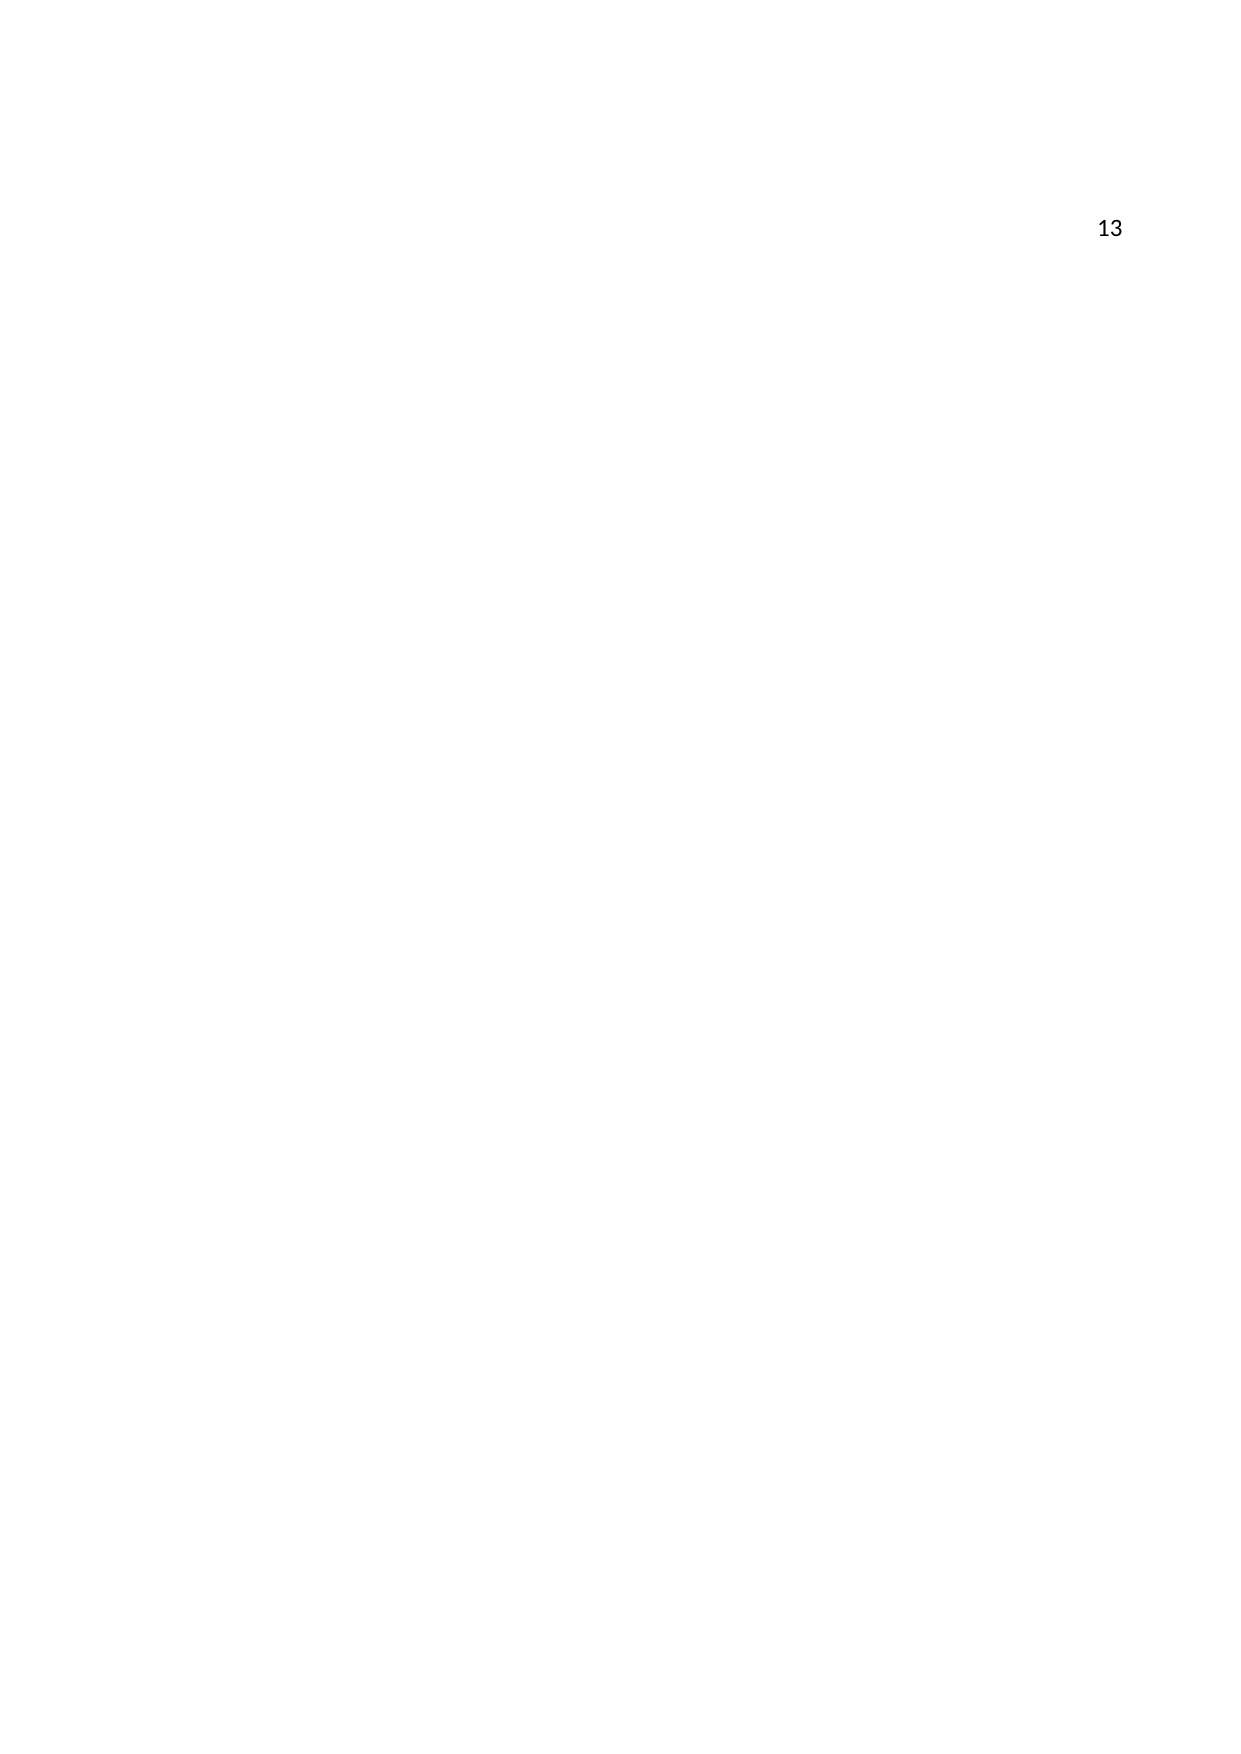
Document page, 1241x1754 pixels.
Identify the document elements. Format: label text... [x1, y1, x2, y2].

text 13 [118, 212, 1122, 243]
